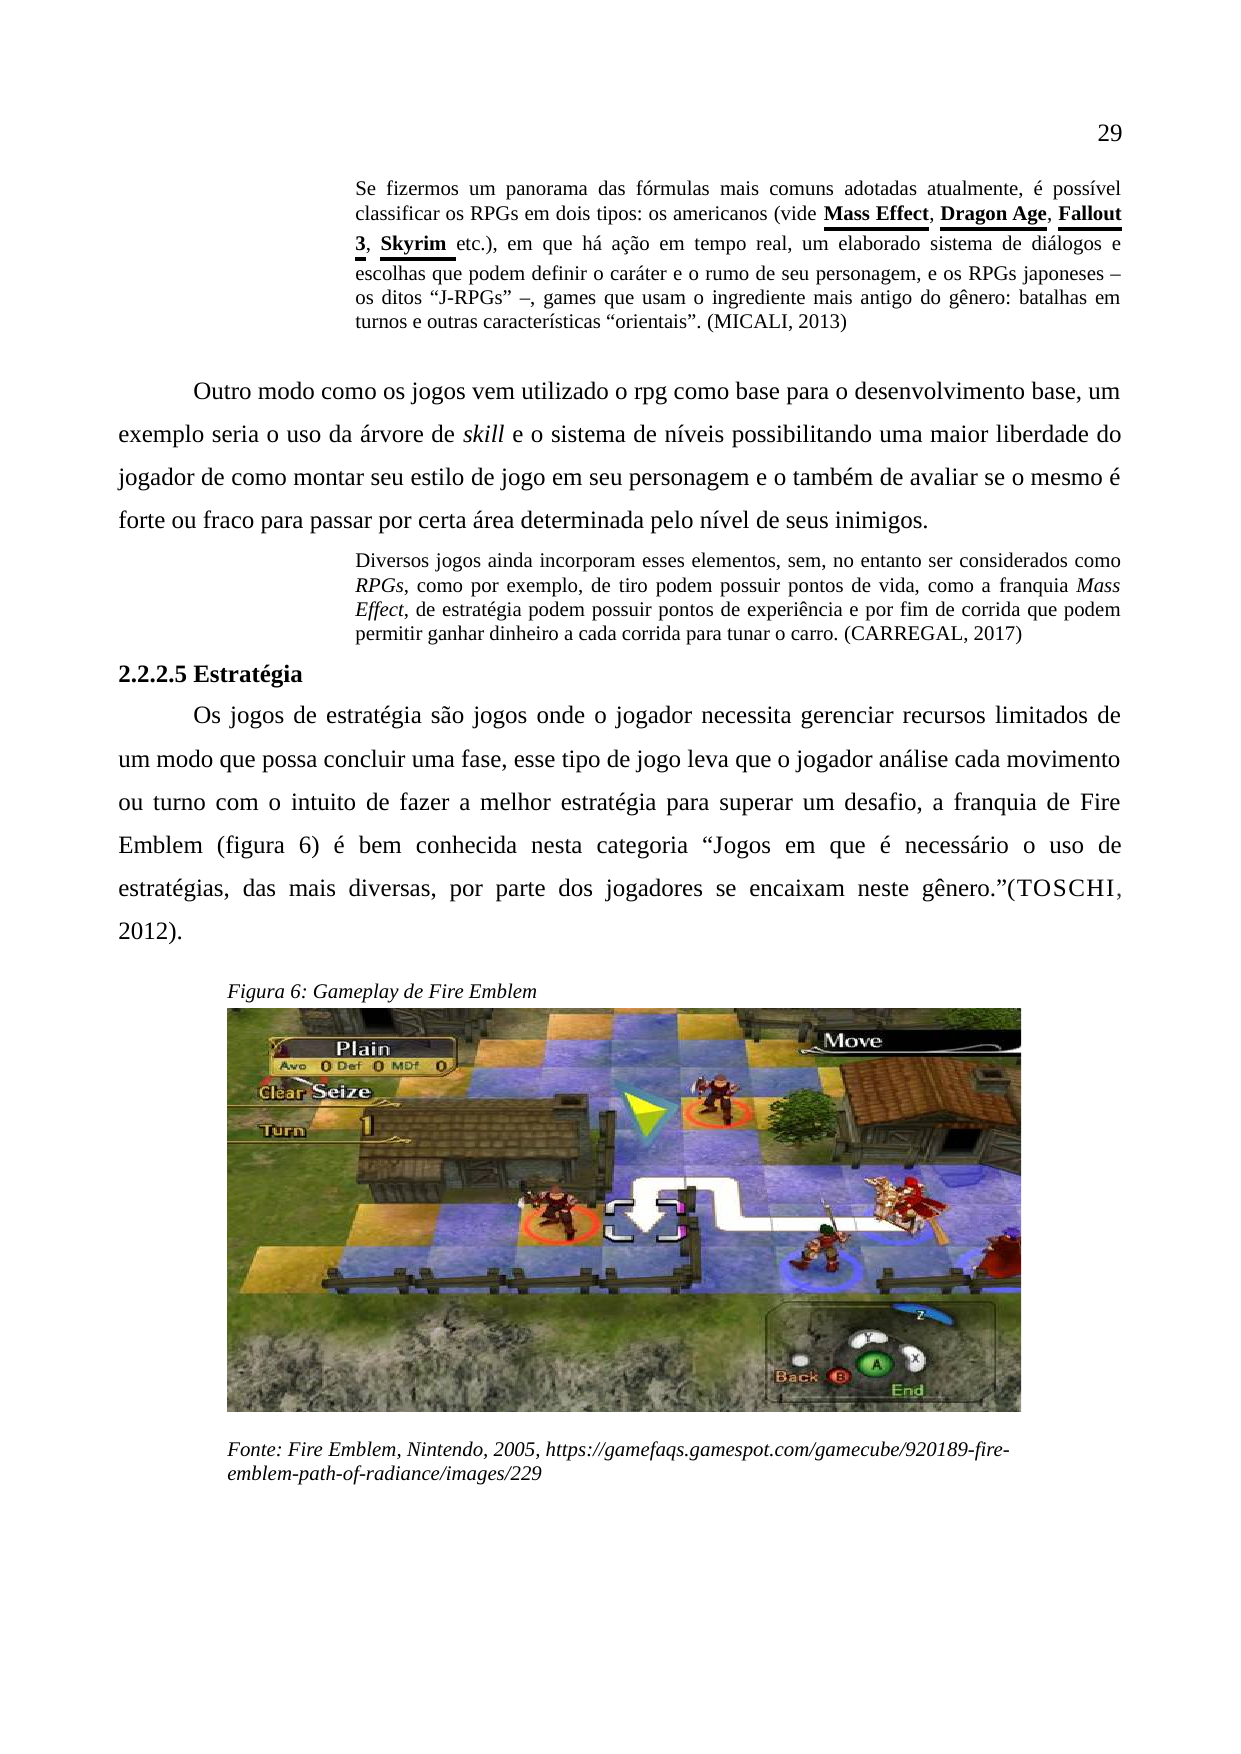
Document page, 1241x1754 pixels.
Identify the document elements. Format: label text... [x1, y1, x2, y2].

picture [227, 1008, 1022, 1412]
text Se fizermos um panorama das fórmulas mais comuns adotadas atualmente, é possível classificar os RPGs em dois tipos: os americanos (vide Mass Effect, Dragon Age, Fallout 3, Skyrim etc.), em que há ação em tempo real, um elaborado sistema de diálogos e escolhas que podem definir o caráter e o rumo de seu personagem, e os RPGs japoneses – os ditos “J-RPGs” –, games que usam o ingrediente mais antigo do gênero: batalhas em turnos e outras características “orientais”. (MICALI, 2013) [355, 176, 1122, 333]
text Figura 6: Gameplay de Fire Emblem [227, 979, 1021, 1008]
text Fonte: Fire Emblem, Nintendo, 2005, https://gamefaqs.gamespot.com/gamecube/920189-fire-emblem-path-of-radiance/images/229 [227, 1437, 1021, 1485]
text Outro modo como os jogos vem utilizado o rpg como base para o desenvolvimento base, um exemplo seria o uso da árvore de skill e o sistema de níveis possibilitando uma maior liberdade do jogador de como montar seu estilo de jogo em seu personagem e o também de avaliar se o mesmo é forte ou fraco para passar por certa área determinada pelo nível de seus inimigos. [118, 376, 1122, 534]
subtitle 2.2.2.5 Estratégia [118, 659, 1122, 688]
text Diversos jogos ainda incorporam esses elementos, sem, no entanto ser considerados como RPGs, como por exemplo, de tiro podem possuir pontos de vida, como a franquia Mass Effect, de estratégia podem possuir pontos de experiência e por fim de corrida que podem permitir ganhar dinheiro a cada corrida para tunar o carro. (CARREGAL, 2017) [355, 548, 1122, 645]
text Os jogos de estratégia são jogos onde o jogador necessita gerenciar recursos limitados de um modo que possa concluir uma fase, esse tipo de jogo leva que o jogador análise cada movimento ou turno com o intuito de fazer a melhor estratégia para superar um desafio, a franquia de Fire Emblem (figura 6) é bem conhecida nesta categoria “Jogos em que é necessário o uso de estratégias, das mais diversas, por parte dos jogadores se encaixam neste gênero.”(TOSCHI, 2012). [118, 701, 1122, 945]
